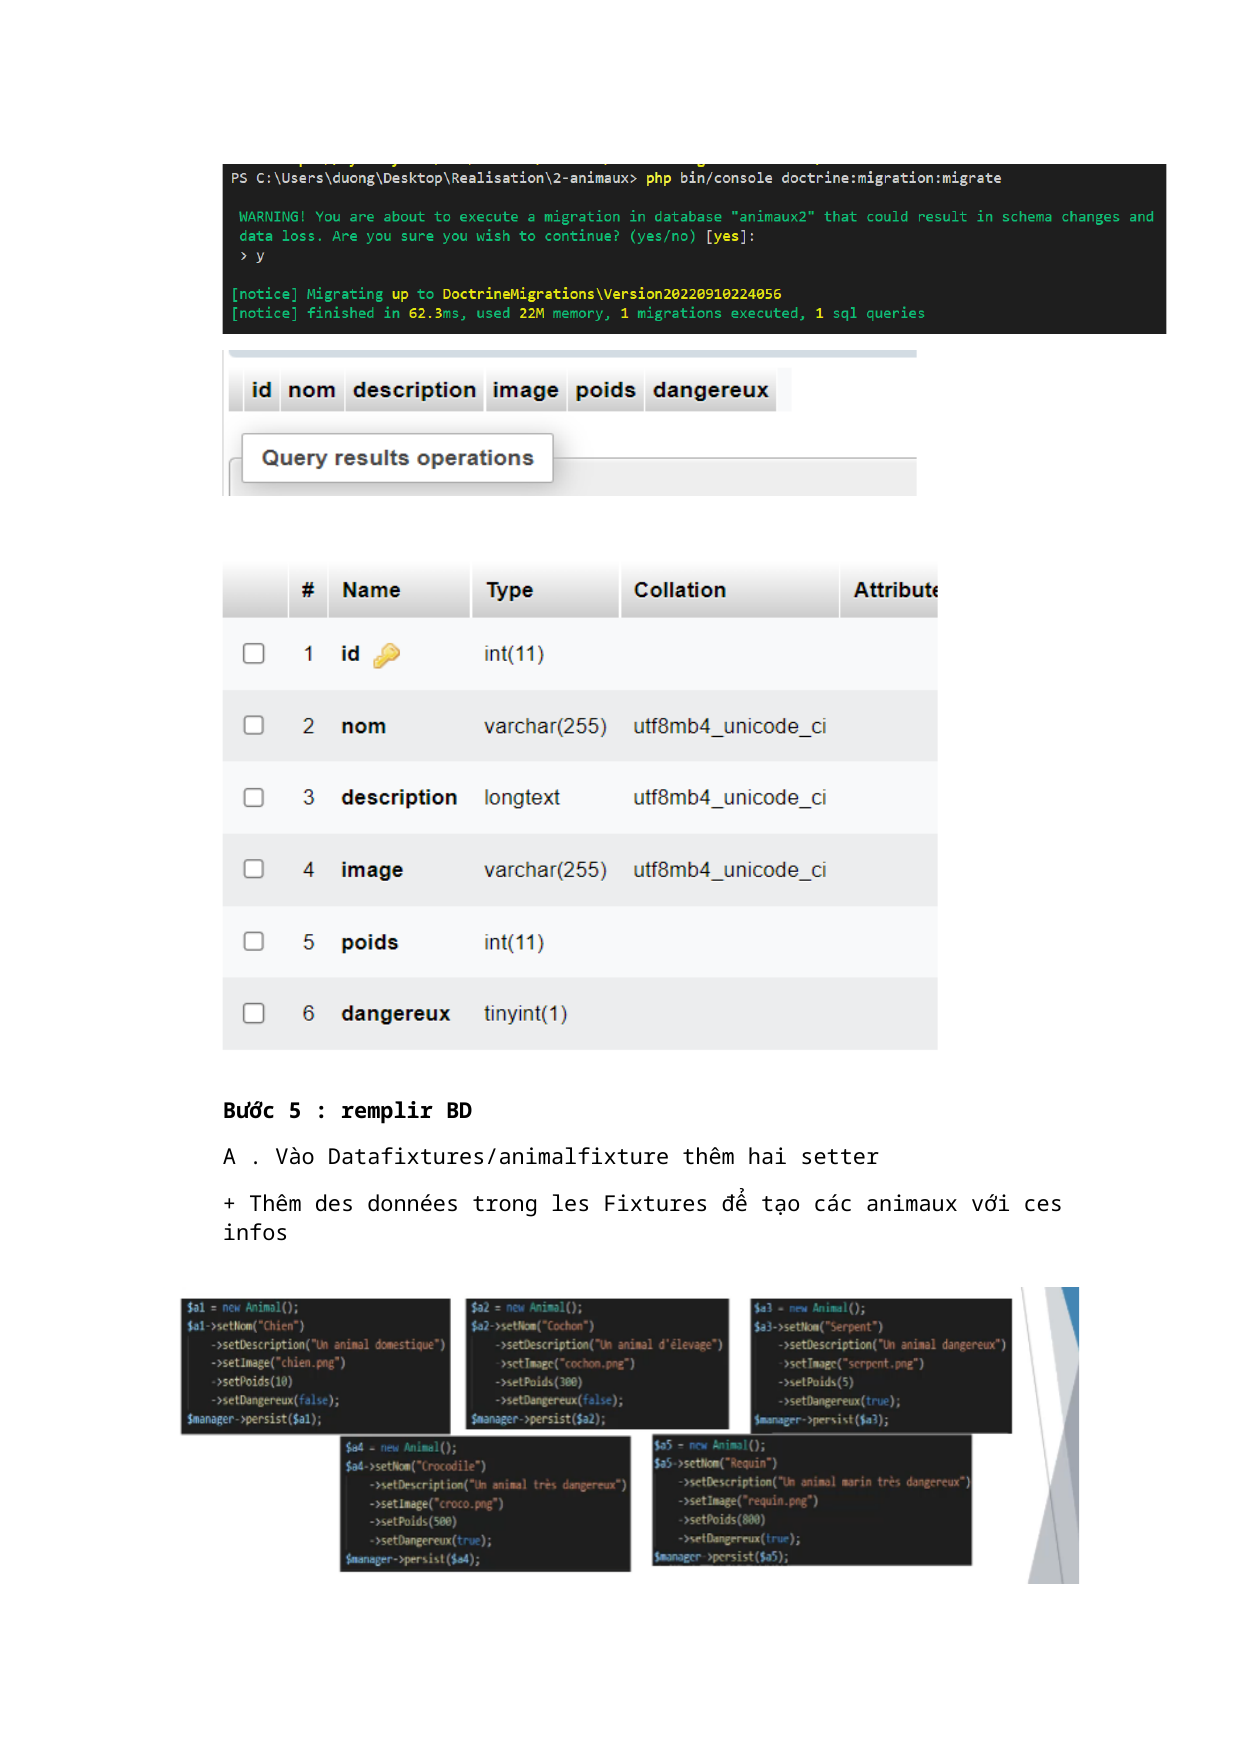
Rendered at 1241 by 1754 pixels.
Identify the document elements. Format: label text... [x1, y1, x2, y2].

list Bước 5 : remplir BD [223, 1095, 1122, 1124]
list + Thêm des données trong les Fixtures để tạo các animaux với ces infos [223, 1188, 1122, 1247]
list A . Vào Datafixtures/animalfixture thêm hai setter [223, 1141, 1122, 1171]
